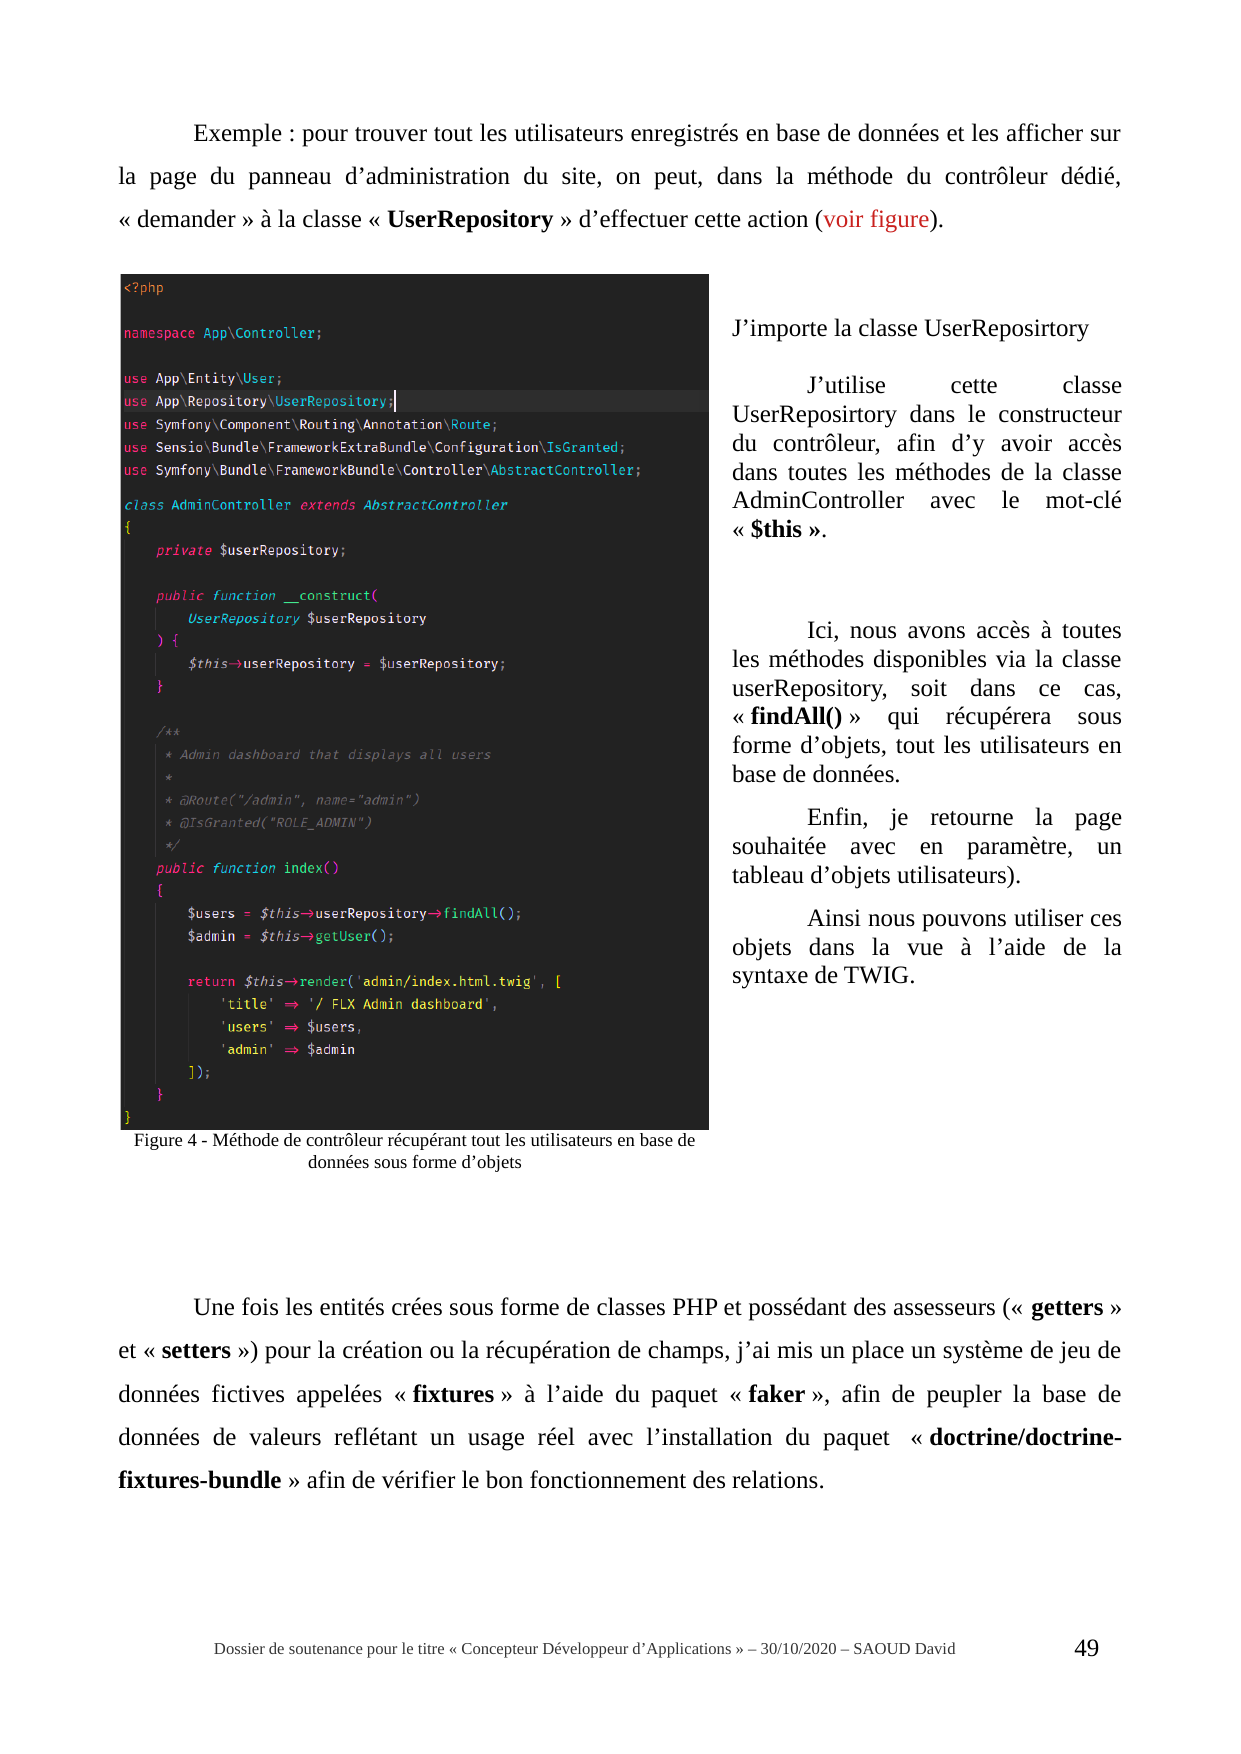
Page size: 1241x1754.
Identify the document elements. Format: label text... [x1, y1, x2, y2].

text Enfin, je retourne la page souhaitée avec en paramètre, un tableau d’objets utilisateurs). [732, 802, 1122, 888]
text Une fois les entités crées sous forme de classes PHP et possédant des assesseurs (« getters » et « setters ») pour la création ou la récupération de champs, j’ai mis un place un système de jeu de données fictives appelées « fixtures » à l’aide du paquet « faker », afin de peupler la base de données de valeurs reflétant un usage réel avec l’installation du paquet « doctrine/doctrine-fixtures-bundle » afin de vérifier le bon fonctionnement des relations. [118, 1292, 1122, 1494]
text Ici, nous avons accès à toutes les méthodes disponibles via la classe userRepository, soit dans ce cas, « findAll() » qui récupérera sous forme d’objets, tout les utilisateurs en base de données. [732, 615, 1122, 788]
text J’importe la classe UserReposirtory [732, 313, 1122, 341]
text J’utilise cette classe UserReposirtory dans le constructeur du contrôleur, afin d’y avoir accès dans toutes les méthodes de la classe AdminController avec le mot-clé « $this ». [732, 370, 1122, 543]
text Figure 4 - Méthode de contrôleur récupérant tout les utilisateurs en base de données sous forme d’objets [121, 1130, 709, 1172]
text Exemple : pour trouver tout les utilisateurs enregistrés en base de données et les afficher sur la page du panneau d’administration du site, on peut, dans la méthode du contrôleur dédié, « demander » à la classe « UserRepository » d’effectuer cette action (voir figure). [118, 118, 1122, 233]
picture [120, 274, 709, 1130]
text Ainsi nous pouvons utiliser ces objets dans la vue à l’aide de la syntaxe de TWIG. [732, 903, 1122, 989]
